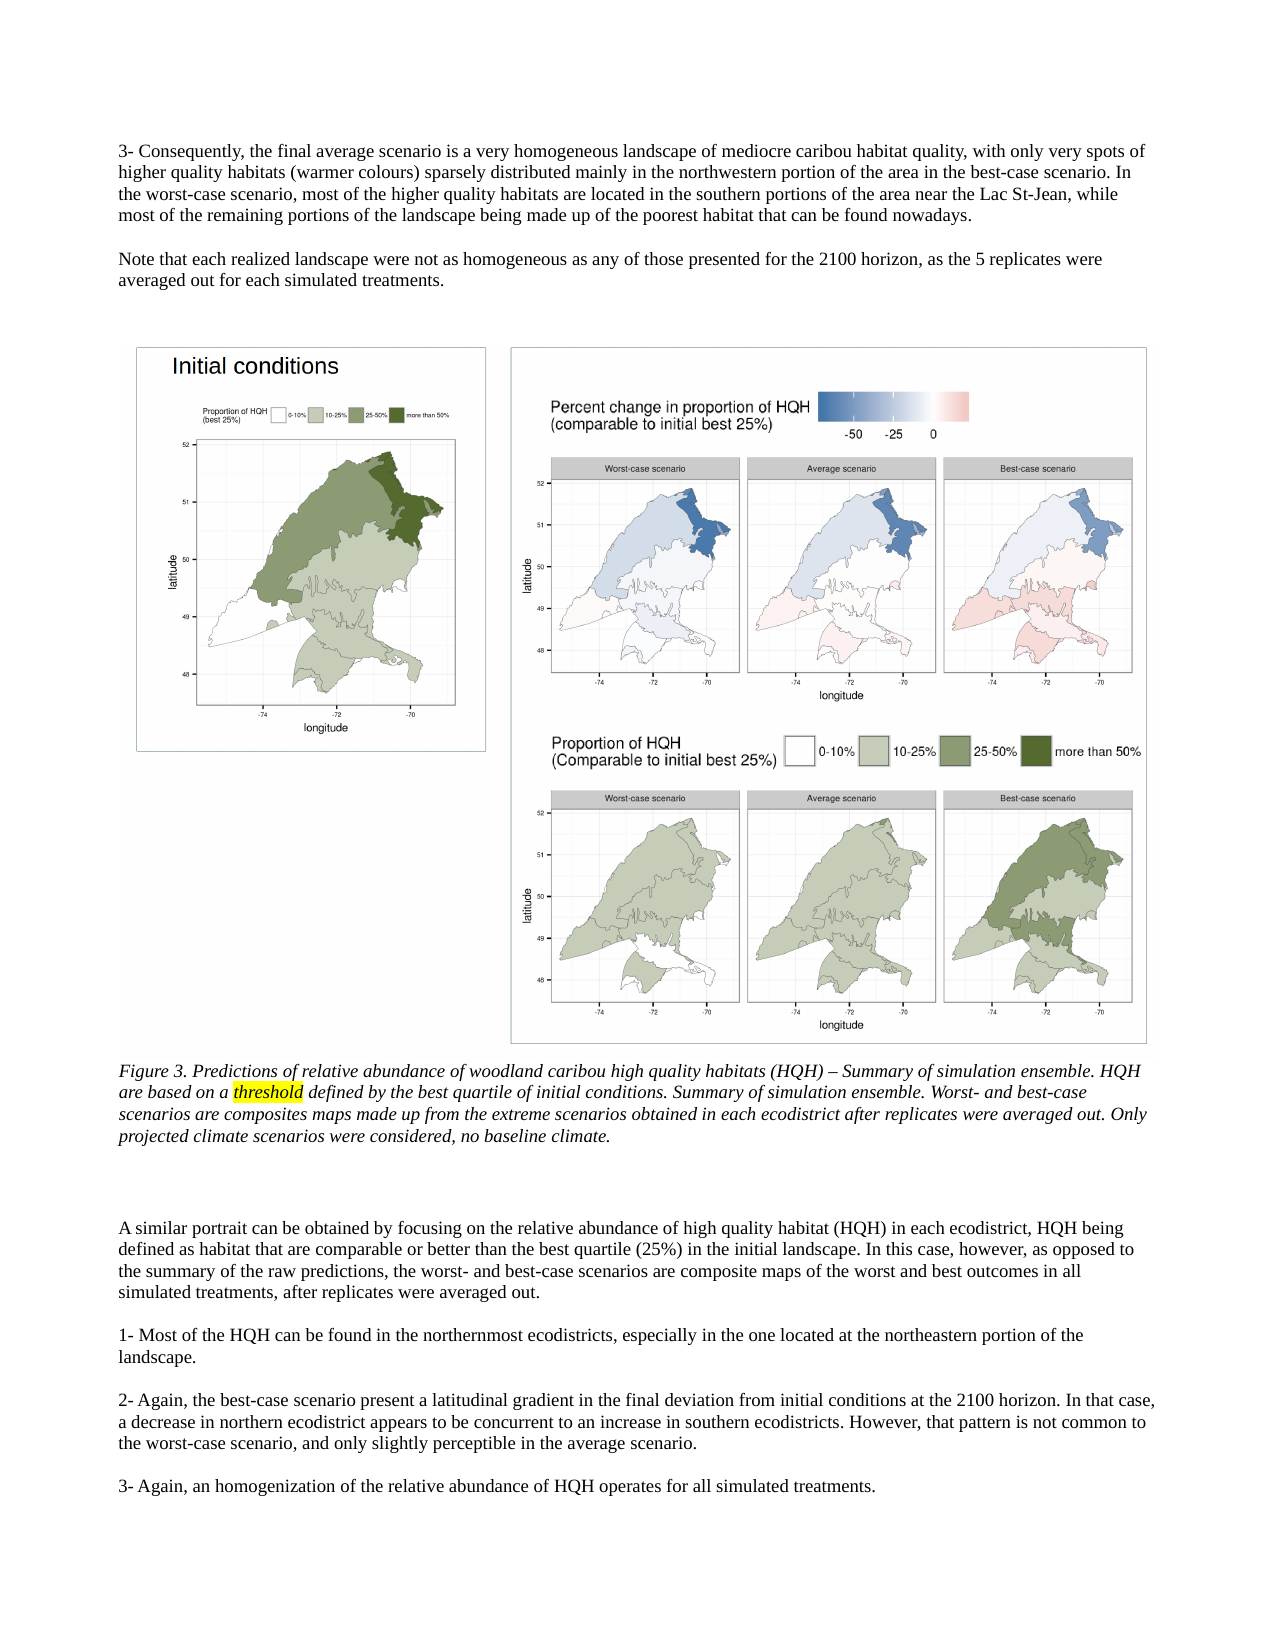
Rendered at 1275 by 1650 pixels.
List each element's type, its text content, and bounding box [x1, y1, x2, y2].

picture [118, 346, 1157, 1060]
text 3- Again, an homogenization of the relative abundance of HQH operates for all simulated treatments. [118, 1475, 1157, 1497]
text A similar portrait can be obtained by focusing on the relative abundance of high quality habitat (HQH) in each ecodistrict, HQH being defined as habitat that are comparable or better than the best quartile (25%) in the initial landscape. In this case, however, as opposed to the summary of the raw predictions, the worst- and best-case scenarios are composite maps of the worst and best outcomes in all simulated treatments, after replicates were averaged out. [118, 1217, 1157, 1303]
text Note that each realized landscape were not as homogeneous as any of those presented for the 2100 horizon, as the 5 replicates were averaged out for each simulated treatments. [118, 247, 1157, 291]
text 3- Consequently, the final average scenario is a very homogeneous landscape of mediocre caribou habitat quality, with only very spots of higher quality habitats (warmer colours) sparsely distributed mainly in the northwestern portion of the area in the best-case scenario. In the worst-case scenario, most of the higher quality habitats are located in the southern portions of the area near the Lac St-Jean, while most of the remaining portions of the landscape being made up of the poorest habitat that can be found nowadays. [118, 140, 1157, 226]
text Figure 3. Predictions of relative abundance of woodland caribou high quality habitats (HQH) – Summary of simulation ensemble. HQH are based on a threshold defined by the best quartile of initial conditions. Summary of simulation ensemble. Worst- and best-case scenarios are composites maps made up from the extreme scenarios obtained in each ecodistrict after replicates were averaged out. Only projected climate scenarios were considered, no baseline climate. [118, 1060, 1157, 1146]
text 2- Again, the best-case scenario present a latitudinal gradient in the final deviation from initial conditions at the 2100 horizon. In that case, a decrease in northern ecodistrict appears to be concurrent to an increase in southern ecodistricts. However, that pattern is not common to the worst-case scenario, and only slightly perceptible in the average scenario. [118, 1389, 1157, 1454]
text 1- Most of the HQH can be found in the northernmost ecodistricts, especially in the one located at the northeastern portion of the landscape. [118, 1324, 1157, 1367]
